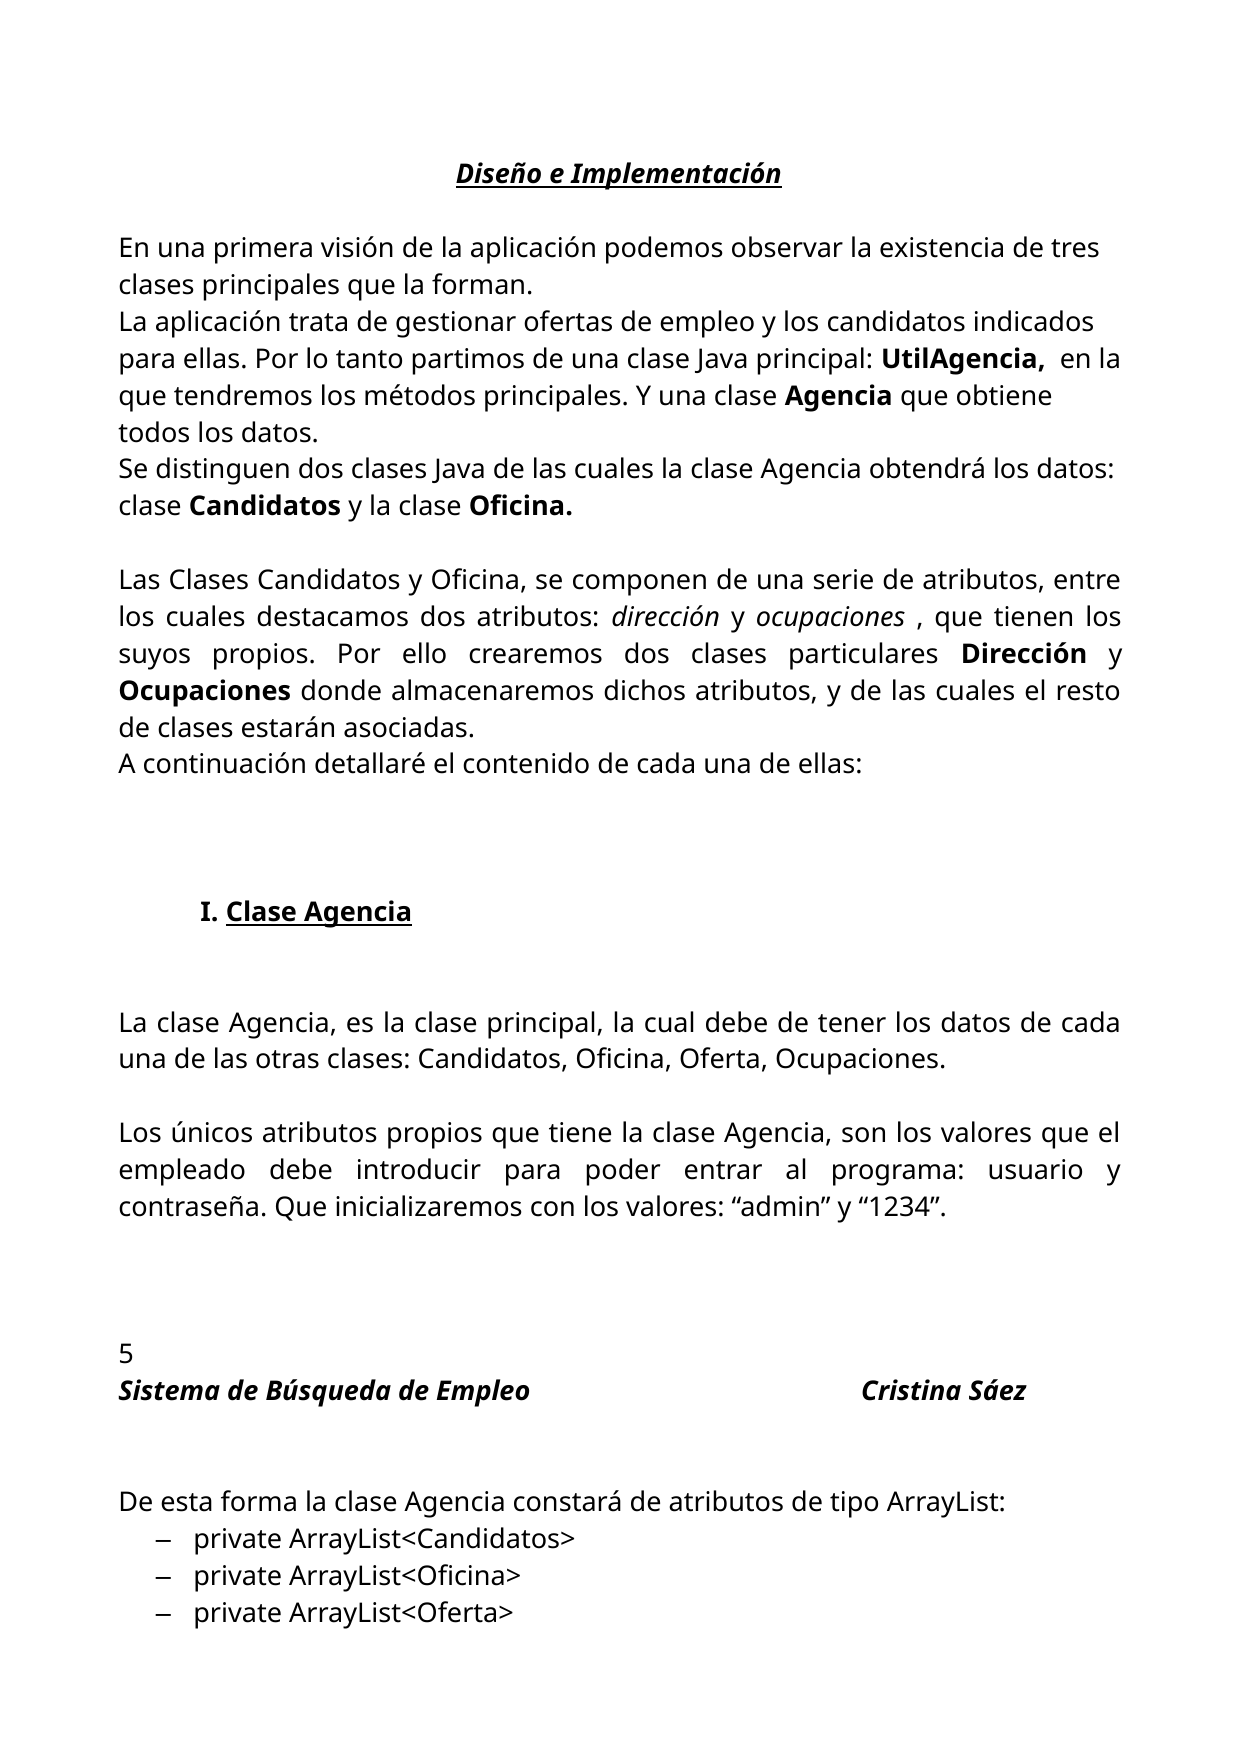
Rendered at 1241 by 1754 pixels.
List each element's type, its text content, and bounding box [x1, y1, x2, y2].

text Sistema de Búsqueda de Empleo Cristina Sáez [118, 1372, 1122, 1409]
list private ArrayList<Oferta> [156, 1593, 1122, 1630]
text Diseño e Implementación [118, 155, 1122, 192]
text Se distinguen dos clases Java de las cuales la clase Agencia obtendrá los datos: clase Candidatos y la clase Oficina. [118, 450, 1122, 524]
list private ArrayList<Candidatos> [156, 1519, 1122, 1556]
text La clase Agencia, es la clase principal, la cual debe de tener los datos de cada una de las otras clases: Candidatos, Oficina, Oferta, Ocupaciones. [118, 1003, 1122, 1077]
text En una primera visión de la aplicación podemos observar la existencia de tres clases principales que la forman. [118, 229, 1122, 302]
text De esta forma la clase Agencia constará de atributos de tipo ArrayList: [118, 1482, 1122, 1519]
list I. Clase Agencia [156, 892, 1122, 929]
text La aplicación trata de gestionar ofertas de empleo y los candidatos indicados para ellas. Por lo tanto partimos de una clase Java principal: UtilAgencia, en la que tendremos los métodos principales. Y una clase Agencia que obtiene todos los datos. [118, 302, 1122, 450]
text 23 [118, 1335, 1122, 1372]
text Las Clases Candidatos y Oficina, se componen de una serie de atributos, entre los cuales destacamos dos atributos: dirección y ocupaciones , que tienen los suyos propios. Por ello crearemos dos clases particulares Dirección y Ocupaciones donde almacenaremos dichos atributos, y de las cuales el resto de clases estarán asociadas. [118, 561, 1122, 745]
text Los únicos atributos propios que tiene la clase Agencia, son los valores que el empleado debe introducir para poder entrar al programa: usuario y contraseña. Que inicializaremos con los valores: “admin” y “1234”. [118, 1114, 1122, 1224]
text A continuación detallaré el contenido de cada una de ellas: [118, 745, 1122, 782]
list private ArrayList<Oficina> [156, 1556, 1122, 1593]
